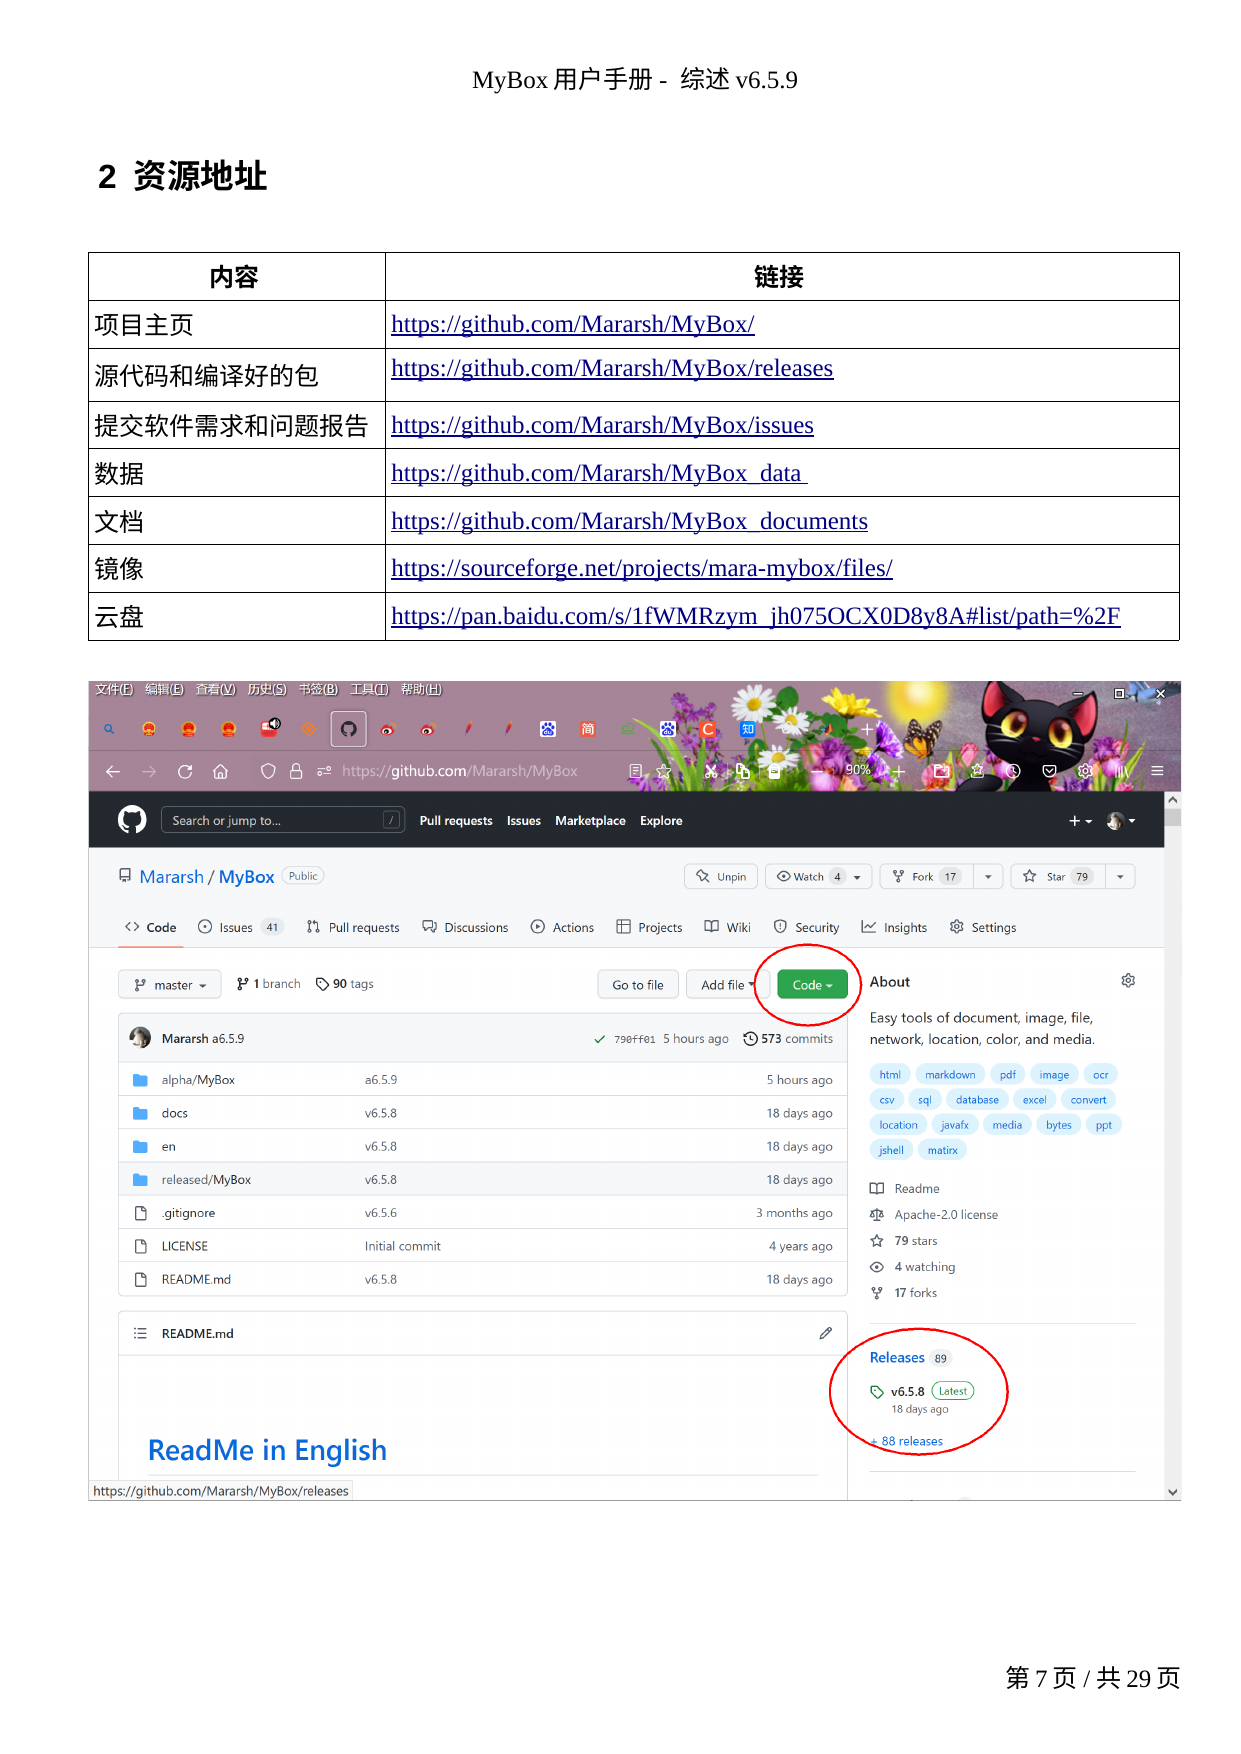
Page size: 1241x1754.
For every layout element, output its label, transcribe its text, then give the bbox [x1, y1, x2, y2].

table_header 链接 [386, 253, 1179, 300]
table_cell https://sourceforge.net/projects/mara-mybox/files/ [386, 545, 1179, 592]
table_cell 云盘 [89, 593, 385, 639]
table_cell 提交软件需求和问题报告 [89, 402, 385, 448]
picture [88, 681, 1182, 1501]
table_cell https://pan.baidu.com/s/1fWMRzym_jh075OCX0D8y8A#list/path=%2F [386, 593, 1179, 639]
table_header 内容 [89, 253, 385, 300]
table_cell 数据 [89, 449, 385, 496]
table_cell 文档 [89, 497, 385, 544]
table_cell https://github.com/Mararsh/MyBox/issues [386, 402, 1179, 448]
table_cell 源代码和编译好的包 [89, 349, 385, 401]
table_cell https://github.com/Mararsh/MyBox/ [386, 301, 1179, 348]
subtitle 资源地址 [88, 150, 1181, 198]
table_cell 镜像 [89, 545, 385, 592]
table_cell https://github.com/Mararsh/MyBox/releases [386, 349, 1179, 401]
table_cell 项目主页 [89, 301, 385, 348]
table_cell https://github.com/Mararsh/MyBox_documents [386, 497, 1179, 544]
table_cell https://github.com/Mararsh/MyBox_data [386, 449, 1179, 496]
